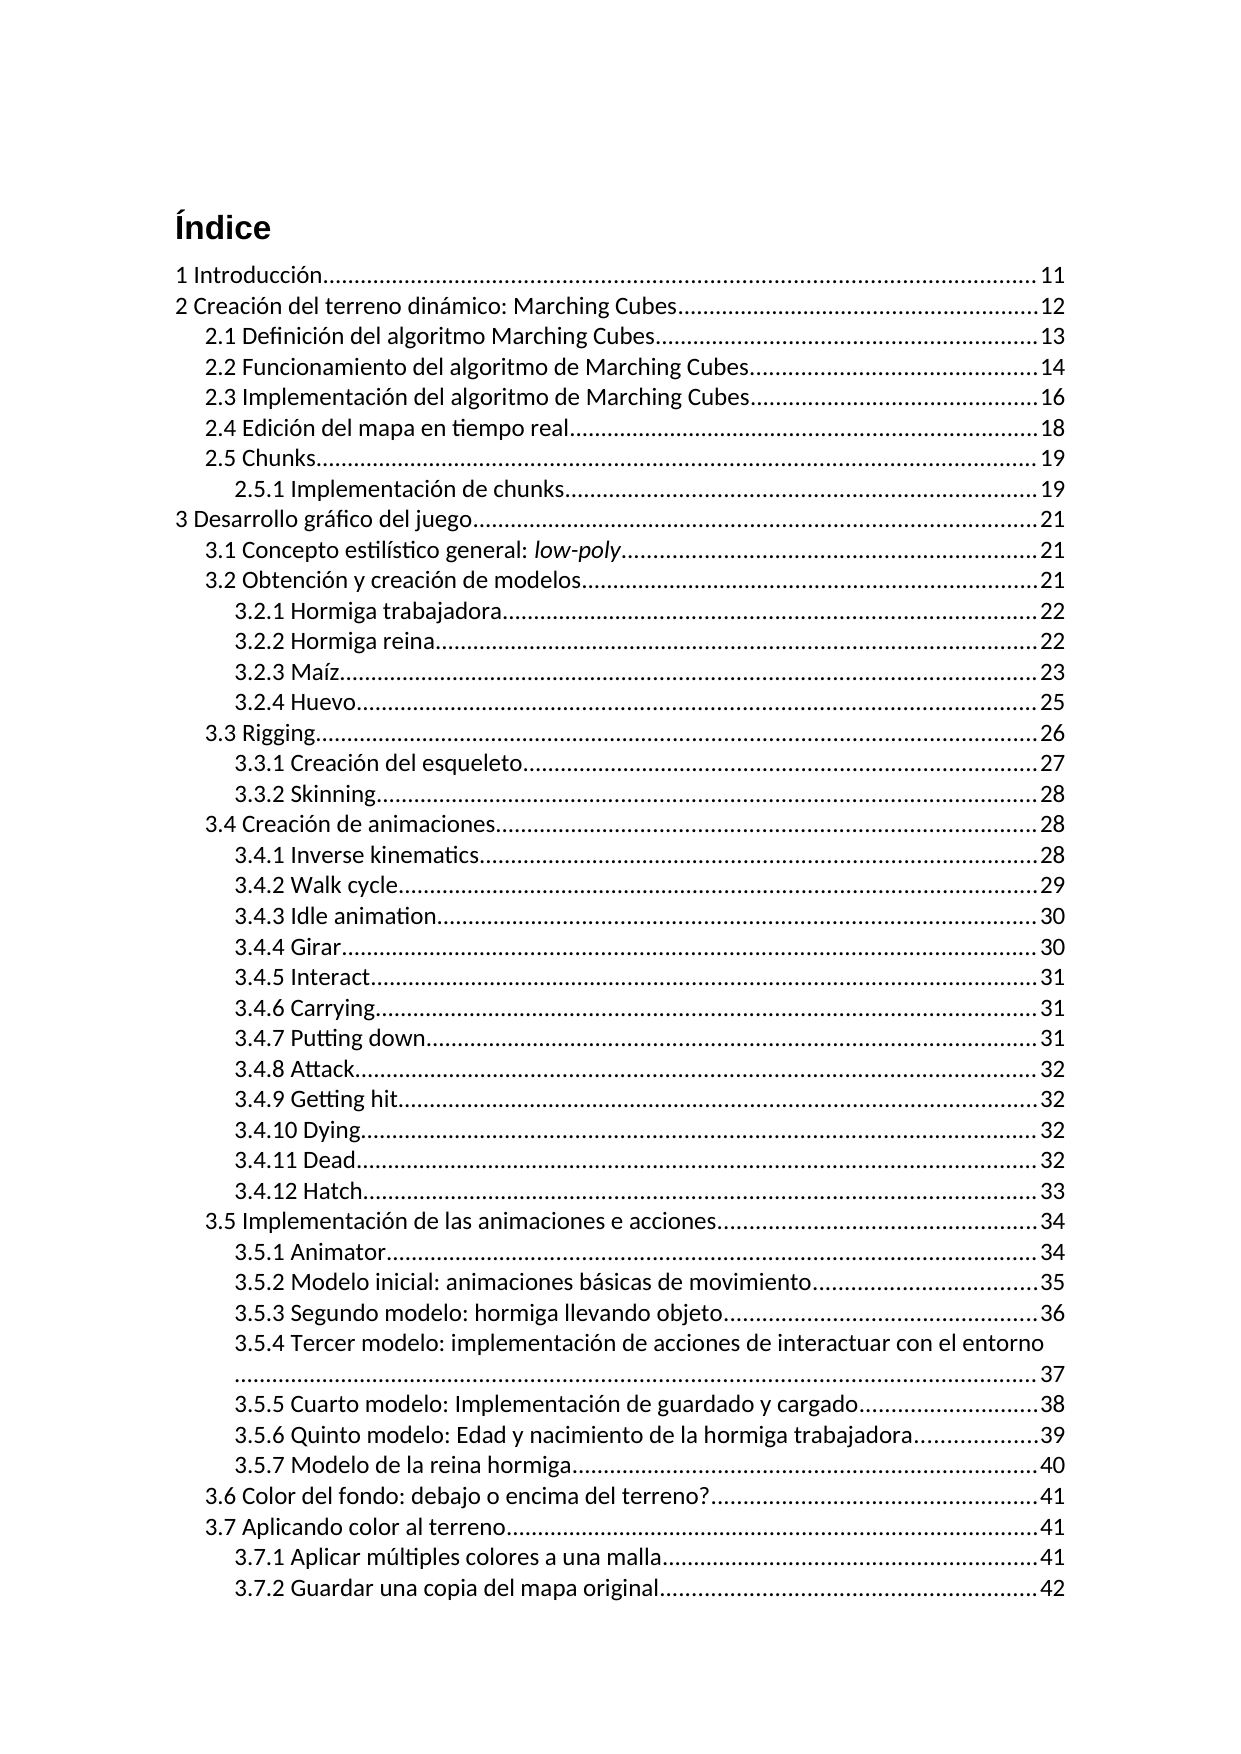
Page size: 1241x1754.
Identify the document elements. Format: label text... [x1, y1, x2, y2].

text 2.3 Implementación del algoritmo de Marching Cubes 16 [204, 381, 1065, 412]
text 3.4.6 Carrying 31 [234, 992, 1065, 1022]
text 3.4.8 Attack 32 [234, 1053, 1065, 1083]
text 3.6 Color del fondo: debajo o encima del terreno? 41 [204, 1480, 1065, 1511]
text 3.3.2 Skinning 28 [234, 778, 1065, 809]
text 2.5 Chunks 19 [204, 442, 1065, 473]
text 3.4.2 Walk cycle 29 [234, 870, 1065, 900]
text 3.4 Creación de animaciones 28 [204, 809, 1065, 839]
subtitle Índice [175, 208, 1065, 247]
text 3.7.1 Aplicar múltiples colores a una malla 41 [234, 1541, 1065, 1572]
text 3.4.3 Idle animation 30 [234, 900, 1065, 931]
text 2.4 Edición del mapa en tiempo real 18 [204, 412, 1065, 442]
text 3.7.2 Guardar una copia del mapa original 42 [234, 1572, 1065, 1602]
text 2 Creación del terreno dinámico: Marching Cubes 12 [175, 290, 1065, 320]
text 2.2 Funcionamiento del algoritmo de Marching Cubes 14 [204, 351, 1065, 381]
text 1 Introducción 11 [175, 259, 1065, 290]
text 3.2.3 Maíz 23 [234, 656, 1065, 687]
text 3.4.5 Interact 31 [234, 961, 1065, 992]
text 3.4.12 Hatch 33 [234, 1175, 1065, 1205]
text 3.2.1 Hormiga trabajadora 22 [234, 595, 1065, 626]
text 3.5.1 Animator 34 [234, 1236, 1065, 1266]
text 3.5.2 Modelo inicial: animaciones básicas de movimiento 35 [234, 1266, 1065, 1297]
text 3.2.4 Huevo 25 [234, 687, 1065, 717]
text 3.3 Rigging 26 [204, 717, 1065, 748]
text 3.4.11 Dead 32 [234, 1144, 1065, 1175]
text 3.2 Obtención y creación de modelos 21 [204, 564, 1065, 595]
text 3.1 Concepto estilístico general: low-poly 21 [204, 534, 1065, 564]
text 3.4.9 Getting hit 32 [234, 1083, 1065, 1114]
text 3.5.5 Cuarto modelo: Implementación de guardado y cargado 38 [234, 1388, 1065, 1419]
text 3.5.6 Quinto modelo: Edad y nacimiento de la hormiga trabajadora 39 [234, 1419, 1065, 1449]
text 3.5.4 Tercer modelo: implementación de acciones de interactuar con el entorno 37 [234, 1327, 1065, 1388]
text 3.5.7 Modelo de la reina hormiga 40 [234, 1449, 1065, 1480]
text 2.1 Definición del algoritmo Marching Cubes 13 [204, 320, 1065, 351]
text 3.4.7 Putting down 31 [234, 1022, 1065, 1053]
text 3.7 Aplicando color al terreno 41 [204, 1511, 1065, 1541]
text 3.5.3 Segundo modelo: hormiga llevando objeto 36 [234, 1297, 1065, 1327]
text 3.3.1 Creación del esqueleto 27 [234, 748, 1065, 778]
text 3.2.2 Hormiga reina 22 [234, 626, 1065, 656]
text 3.4.10 Dying 32 [234, 1114, 1065, 1144]
text 3 Desarrollo gráfico del juego 21 [175, 503, 1065, 534]
text 3.4.1 Inverse kinematics 28 [234, 839, 1065, 870]
text 3.4.4 Girar 30 [234, 931, 1065, 961]
text 3.5 Implementación de las animaciones e acciones 34 [204, 1205, 1065, 1236]
text 2.5.1 Implementación de chunks 19 [234, 473, 1065, 503]
